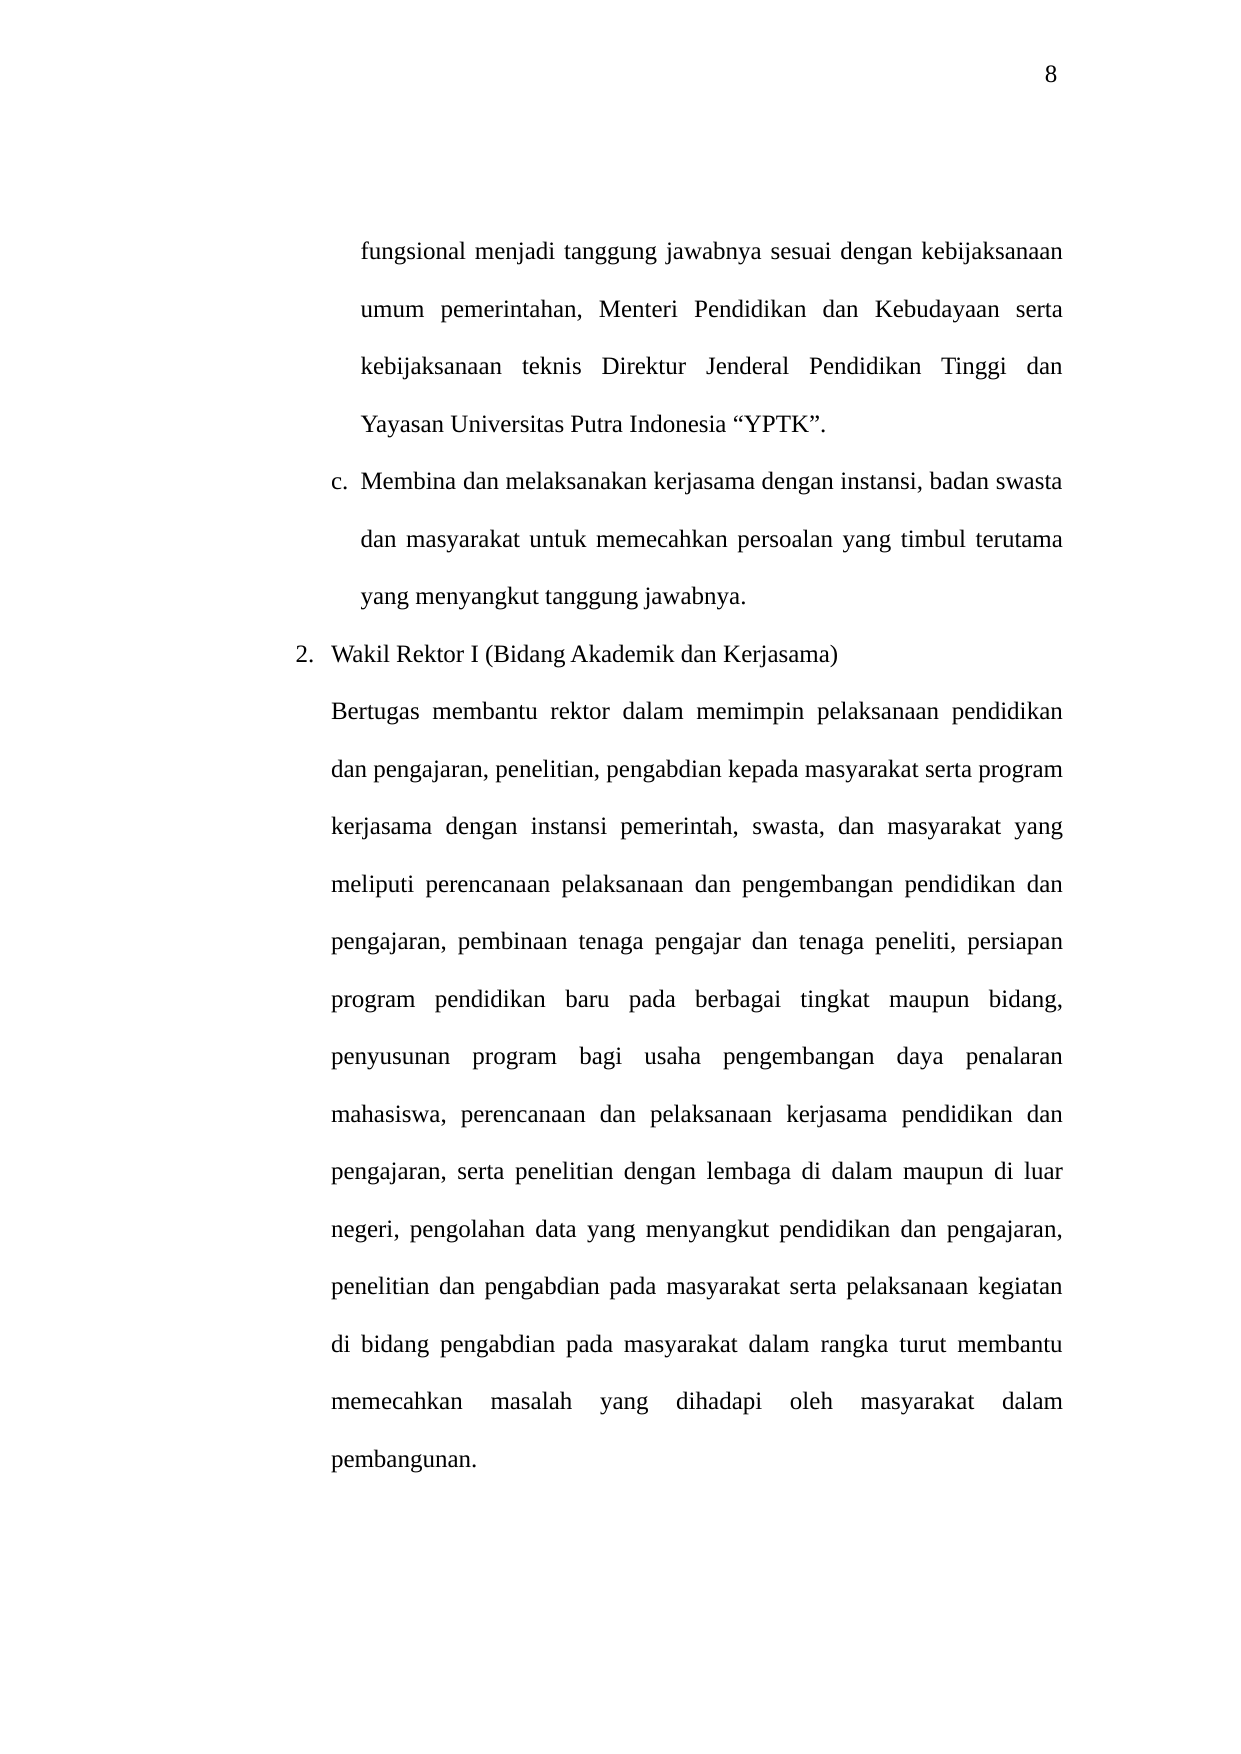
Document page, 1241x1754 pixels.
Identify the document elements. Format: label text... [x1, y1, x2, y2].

list fungsional menjadi tanggung jawabnya sesuai dengan kebijaksanaan umum pemerintahan, Menteri Pendidikan dan Kebudayaan serta kebijaksanaan teknis Direktur Jenderal Pendidikan Tinggi dan Yayasan Universitas Putra Indonesia “YPTK”. [331, 236, 1063, 437]
list Bertugas membantu rektor dalam memimpin pelaksanaan pendidikan dan pengajaran, penelitian, pengabdian kepada masyarakat serta program kerjasama dengan instansi pemerintah, swasta, dan masyarakat yang meliputi perencanaan pelaksanaan dan pengembangan pendidikan dan pengajaran, pembinaan tenaga pengajar dan tenaga peneliti, persiapan program pendidikan baru pada berbagai tingkat maupun bidang, penyusunan program bagi usaha pengembangan daya penalaran mahasiswa, perencanaan dan pelaksanaan kerjasama pendidikan dan pengajaran, serta penelitian dengan lembaga di dalam maupun di luar negeri, pengolahan data yang menyangkut pendidikan dan pengajaran, penelitian dan pengabdian pada masyarakat serta pelaksanaan kegiatan di bidang pengabdian pada masyarakat dalam rangka turut membantu memecahkan masalah yang dihadapi oleh masyarakat dalam pembangunan. [295, 696, 1063, 1472]
list Wakil Rektor I (Bidang Akademik dan Kerjasama) [295, 639, 1063, 667]
list Membina dan melaksanakan kerjasama dengan instansi, badan swasta dan masyarakat untuk memecahkan persoalan yang timbul terutama yang menyangkut tanggung jawabnya. [331, 466, 1063, 610]
